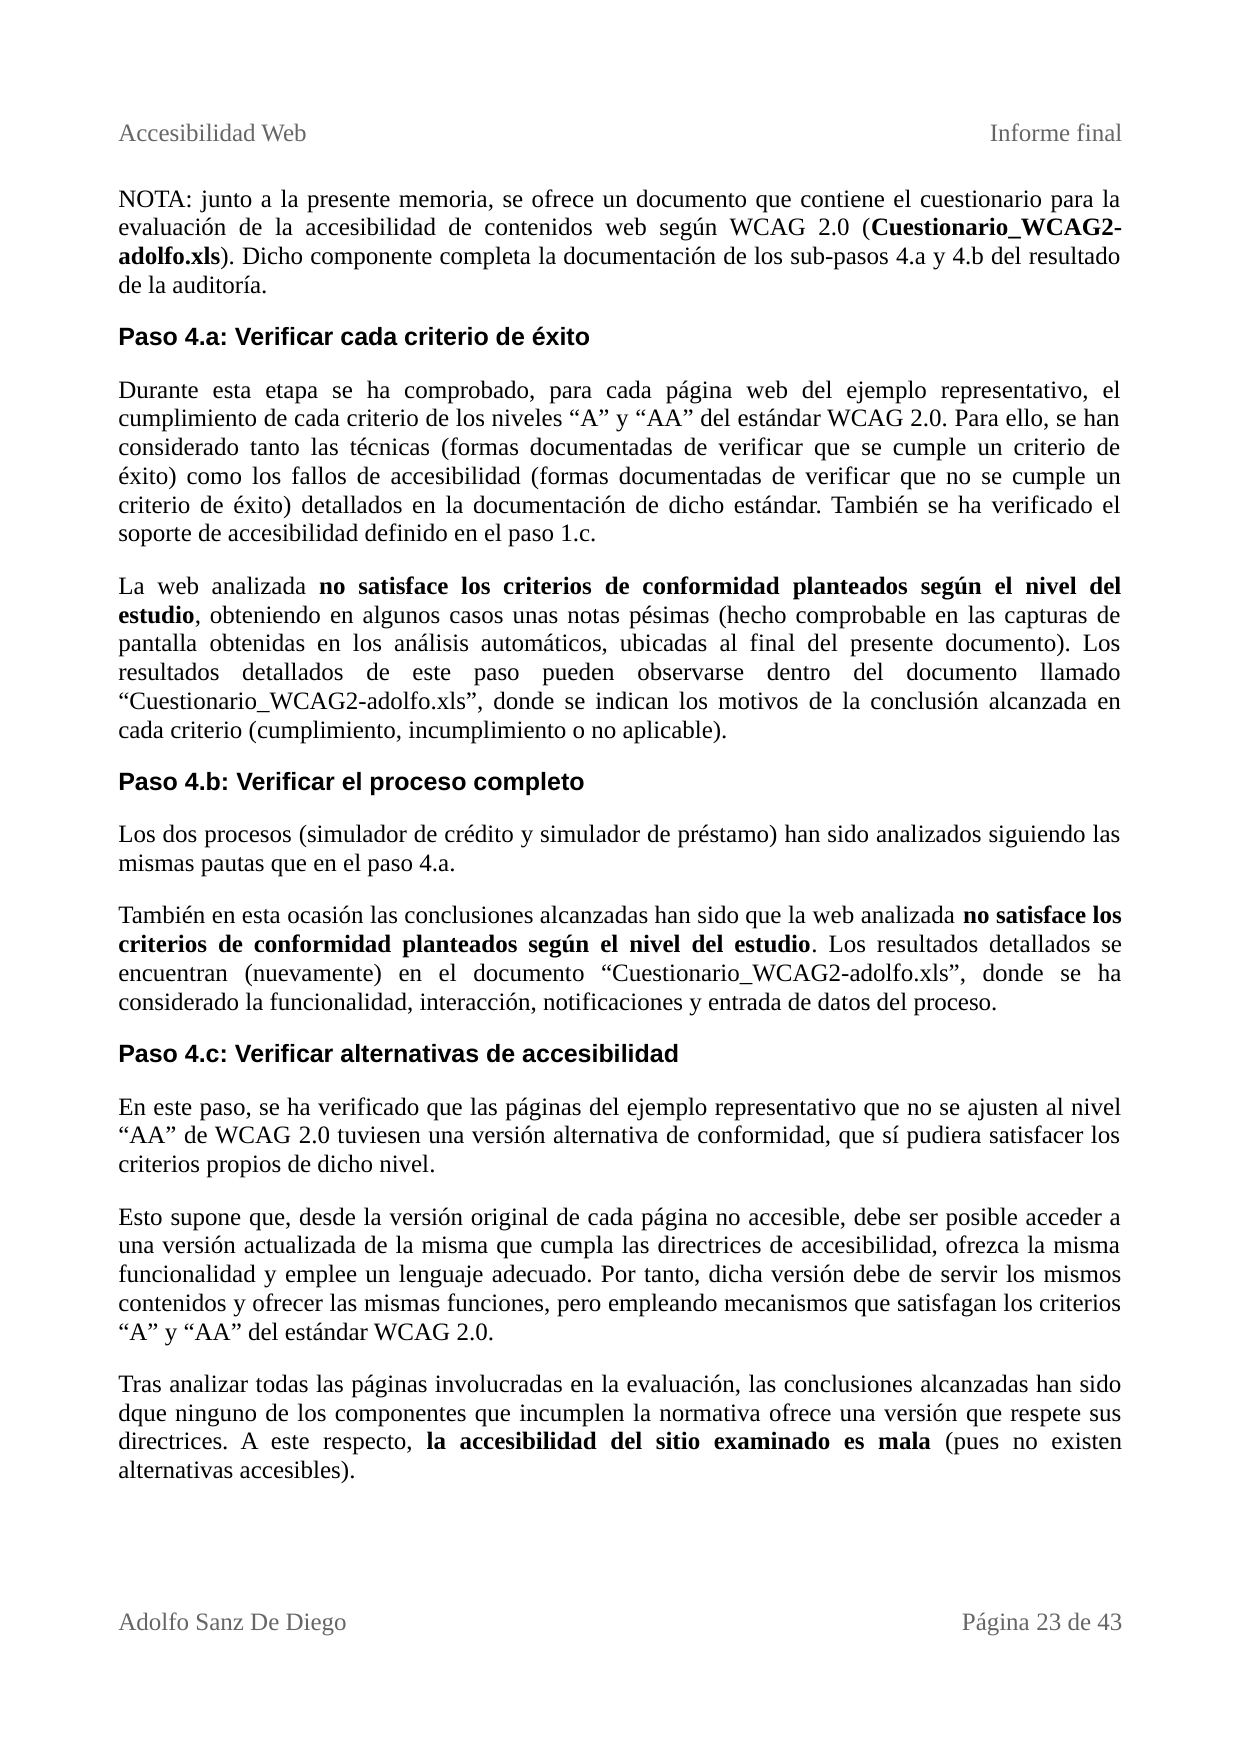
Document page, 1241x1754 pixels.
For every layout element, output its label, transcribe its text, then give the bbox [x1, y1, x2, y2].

text También en esta ocasión las conclusiones alcanzadas han sido que la web analizada no satisface los criterios de conformidad planteados según el nivel del estudio. Los resultados detallados se encuentran (nuevamente) en el documento “Cuestionario_WCAG2-adolfo.xls”, donde se ha considerado la funcionalidad, interacción, notificaciones y entrada de datos del proceso. [118, 901, 1122, 1016]
text Esto supone que, desde la versión original de cada página no accesible, debe ser posible acceder a una versión actualizada de la misma que cumpla las directrices de accesibilidad, ofrezca la misma funcionalidad y emplee un lenguaje adecuado. Por tanto, dicha versión debe de servir los mismos contenidos y ofrecer las mismas funciones, pero empleando mecanismos que satisfagan los criterios “A” y “AA” del estándar WCAG 2.0. [118, 1202, 1122, 1345]
text Durante esta etapa se ha comprobado, para cada página web del ejemplo representativo, el cumplimiento de cada criterio de los niveles “A” y “AA” del estándar WCAG 2.0. Para ello, se han considerado tanto las técnicas (formas documentadas de verificar que se cumple un criterio de éxito) como los fallos de accesibilidad (formas documentadas de verificar que no se cumple un criterio de éxito) detallados en la documentación de dicho estándar. También se ha verificado el soporte de accesibilidad definido en el paso 1.c. [118, 375, 1122, 547]
text NOTA: junto a la presente memoria, se ofrece un documento que contiene el cuestionario para la evaluación de la accesibilidad de contenidos web según WCAG 2.0 (Cuestionario_WCAG2-adolfo.xls). Dicho componente completa la documentación de los sub-pasos 4.a y 4.b del resultado de la auditoría. [118, 184, 1122, 299]
text La web analizada no satisface los criterios de conformidad planteados según el nivel del estudio, obteniendo en algunos casos unas notas pésimas (hecho comprobable en las capturas de pantalla obtenidas en los análisis automáticos, ubicadas al final del presente documento). Los resultados detallados de este paso pueden observarse dentro del documento llamado “Cuestionario_WCAG2-adolfo.xls”, donde se indican los motivos de la conclusión alcanzada en cada criterio (cumplimiento, incumplimiento o no aplicable). [118, 571, 1122, 743]
text Los dos procesos (simulador de crédito y simulador de préstamo) han sido analizados siguiendo las mismas pautas que en el paso 4.a. [118, 819, 1122, 877]
text Tras analizar todas las páginas involucradas en la evaluación, las conclusiones alcanzadas han sido dque ninguno de los componentes que incumplen la normativa ofrece una versión que respete sus directrices. A este respecto, la accesibilidad del sitio examinado es mala (pues no existen alternativas accesibles). [118, 1369, 1122, 1484]
subtitle Paso 4.a: Verificar cada criterio de éxito [118, 322, 1122, 351]
text En este paso, se ha verificado que las páginas del ejemplo representativo que no se ajusten al nivel “AA” de WCAG 2.0 tuviesen una versión alternativa de conformidad, que sí pudiera satisfacer los criterios propios de dicho nivel. [118, 1092, 1122, 1178]
subtitle Paso 4.c: Verificar alternativas de accesibilidad [118, 1039, 1122, 1068]
subtitle Paso 4.b: Verificar el proceso completo [118, 767, 1122, 796]
